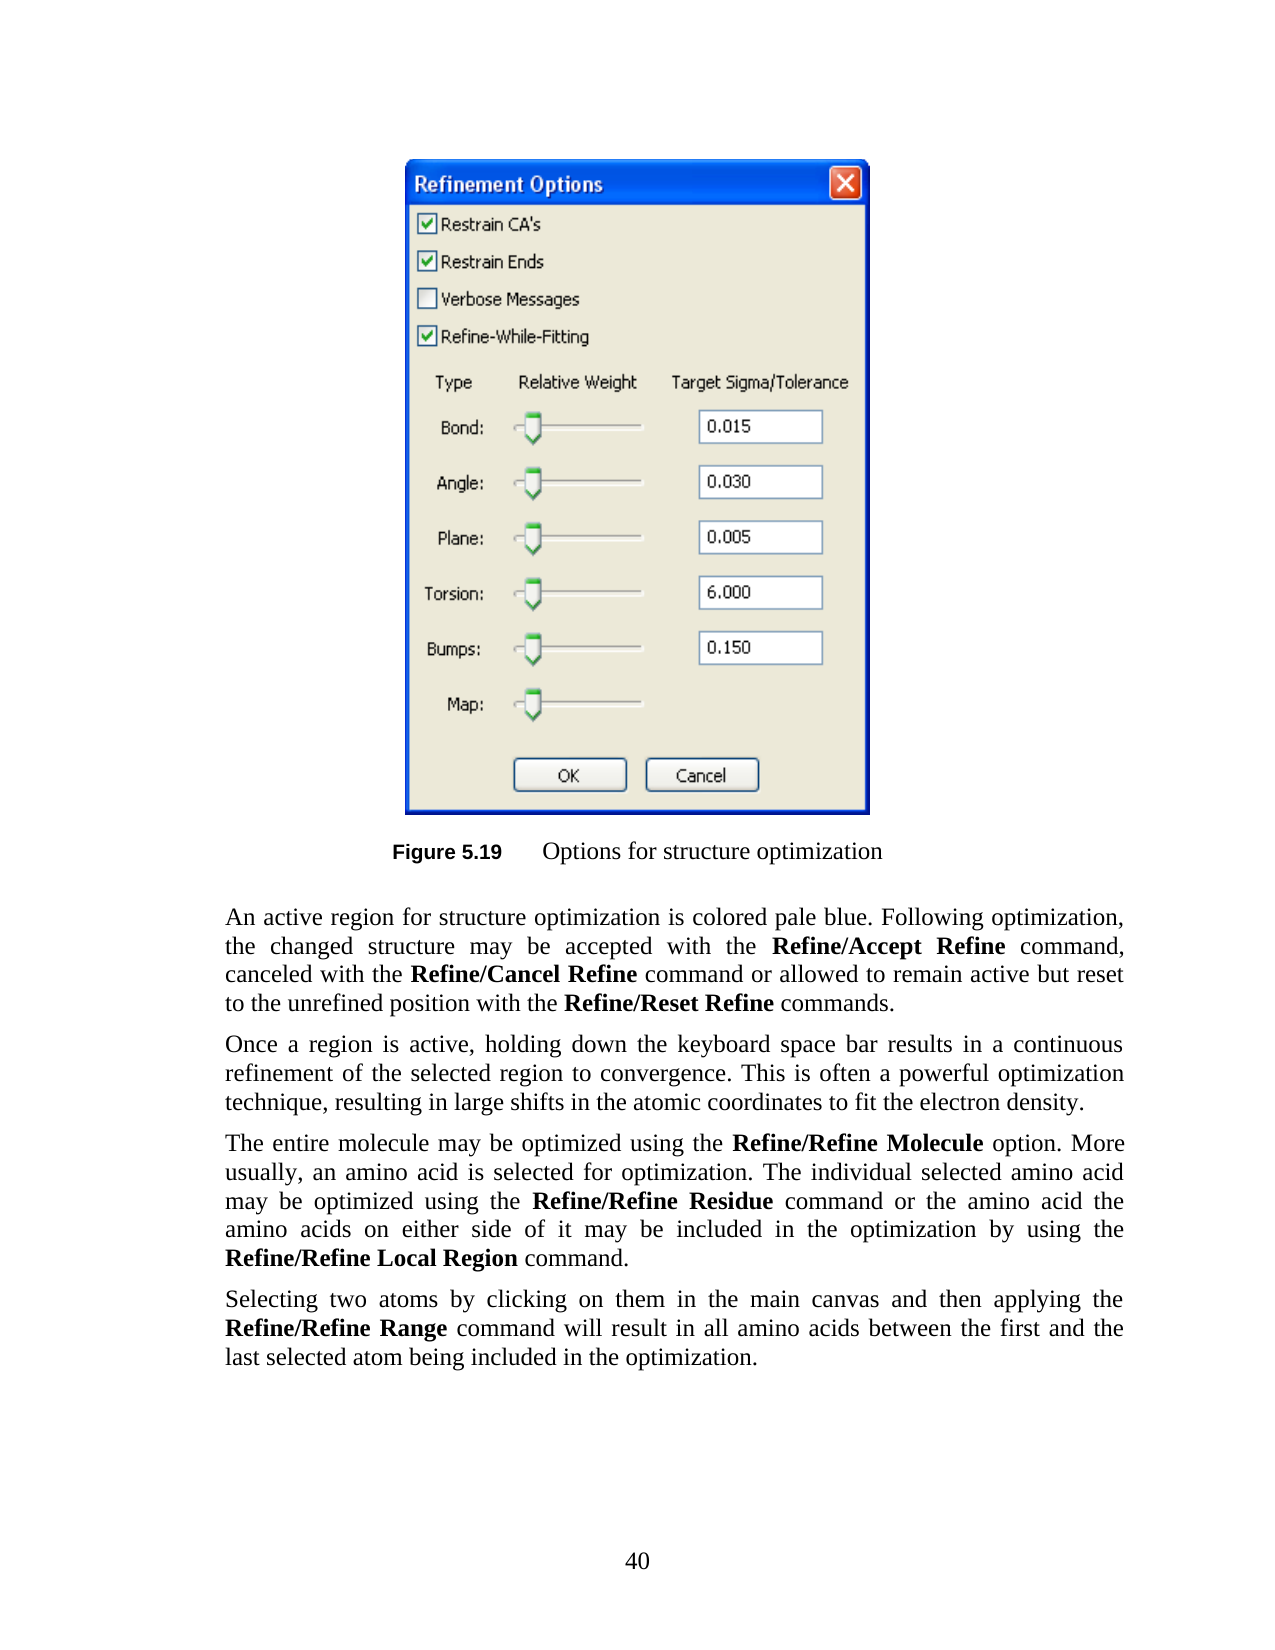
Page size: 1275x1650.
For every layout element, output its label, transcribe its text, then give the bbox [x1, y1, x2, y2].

picture [405, 159, 870, 815]
text Figure 5.19 Options for structure optimization [150, 836, 1125, 864]
text Selecting two atoms by clicking on them in the main canvas and then applying the Refine/Refine Range command will result in all amino acids between the first and the last selected atom being included in the optimization. [225, 1284, 1125, 1371]
text Once a region is active, holding down the keyboard space bar results in a continuous refinement of the selected region to convergence. This is often a powerful optimization technique, resulting in large shifts in the atomic coordinates to fit the electron density. [225, 1029, 1125, 1116]
text An active region for structure optimization is colored pale blue. Following optimization, the changed structure may be accepted with the Refine/Accept Refine command, canceled with the Refine/Cancel Refine command or allowed to remain active but reset to the unrefined position with the Refine/Reset Refine commands. [225, 902, 1125, 1017]
text The entire molecule may be optimized using the Refine/Refine Molecule option. More usually, an amino acid is selected for optimization. The individual selected amino acid may be optimized using the Refine/Refine Residue command or the amino acid the amino acids on either side of it may be included in the optimization by using the Refine/Refine Local Region command. [225, 1128, 1125, 1272]
